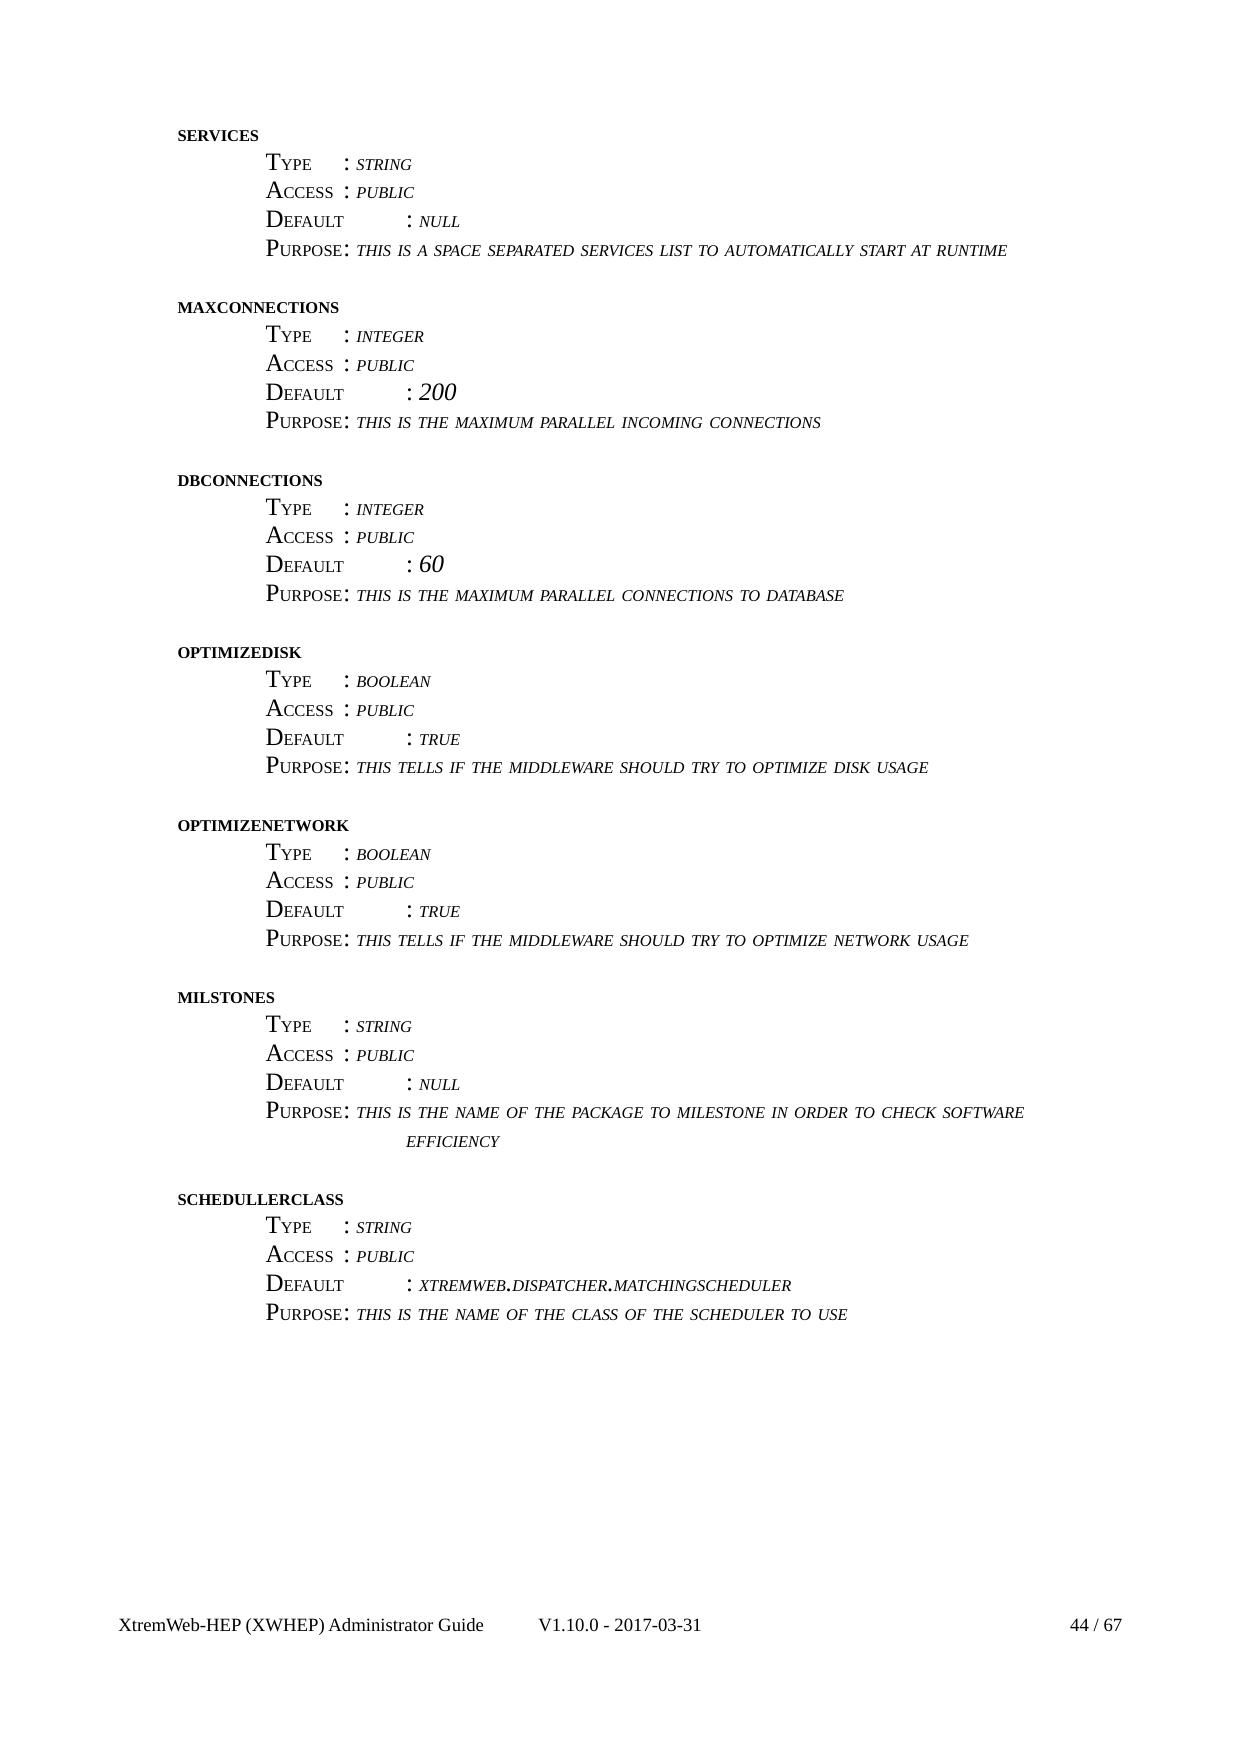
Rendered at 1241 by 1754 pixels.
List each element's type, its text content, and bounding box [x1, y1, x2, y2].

text Default : true [265, 894, 1122, 923]
text milstones [177, 981, 1122, 1009]
text Type : boolean [265, 837, 1122, 866]
text optimizenetwork [177, 808, 1122, 837]
text dbconnections [177, 463, 1122, 492]
text Default : true [265, 722, 1122, 751]
text Access : public [265, 1239, 1122, 1268]
text Purpose : this is the name of the class of the scheduler to use [265, 1297, 1122, 1326]
text Default : 200 [265, 377, 1122, 406]
text Default : 60 [265, 549, 1122, 578]
text Type : string [265, 1009, 1122, 1038]
text Purpose : this is the name of the package to milestone in order to check software efficiency [265, 1096, 1122, 1153]
text Type : string [265, 1211, 1122, 1239]
text Access : public [265, 176, 1122, 204]
text optimizedisk [177, 636, 1122, 664]
text Purpose : this tells if the middleware should try to optimize disk usage [265, 751, 1122, 779]
text schedullerclass [177, 1182, 1122, 1211]
text maxconnections [177, 291, 1122, 319]
text Purpose : this tells if the middleware should try to optimize network usage [265, 923, 1122, 952]
text Default : xtremweb.dispatcher.matchingscheduler [265, 1268, 1122, 1297]
text Type : string [265, 147, 1122, 176]
text Purpose : this is the maximum parallel incoming connections [265, 406, 1122, 434]
text Default : null [265, 1067, 1122, 1096]
text Type : boolean [265, 664, 1122, 693]
text Access : public [265, 693, 1122, 722]
text Purpose : this is the maximum parallel connections to database [265, 578, 1122, 607]
text Type : integer [265, 492, 1122, 521]
text Access : public [265, 348, 1122, 377]
text Purpose : this is a space separated services list to automatically start at runtime [265, 233, 1122, 262]
text Access : public [265, 521, 1122, 549]
text Default : null [265, 204, 1122, 233]
text services [177, 118, 1122, 147]
text Access : public [265, 1038, 1122, 1067]
text Access : public [265, 866, 1122, 894]
text Type : integer [265, 319, 1122, 348]
